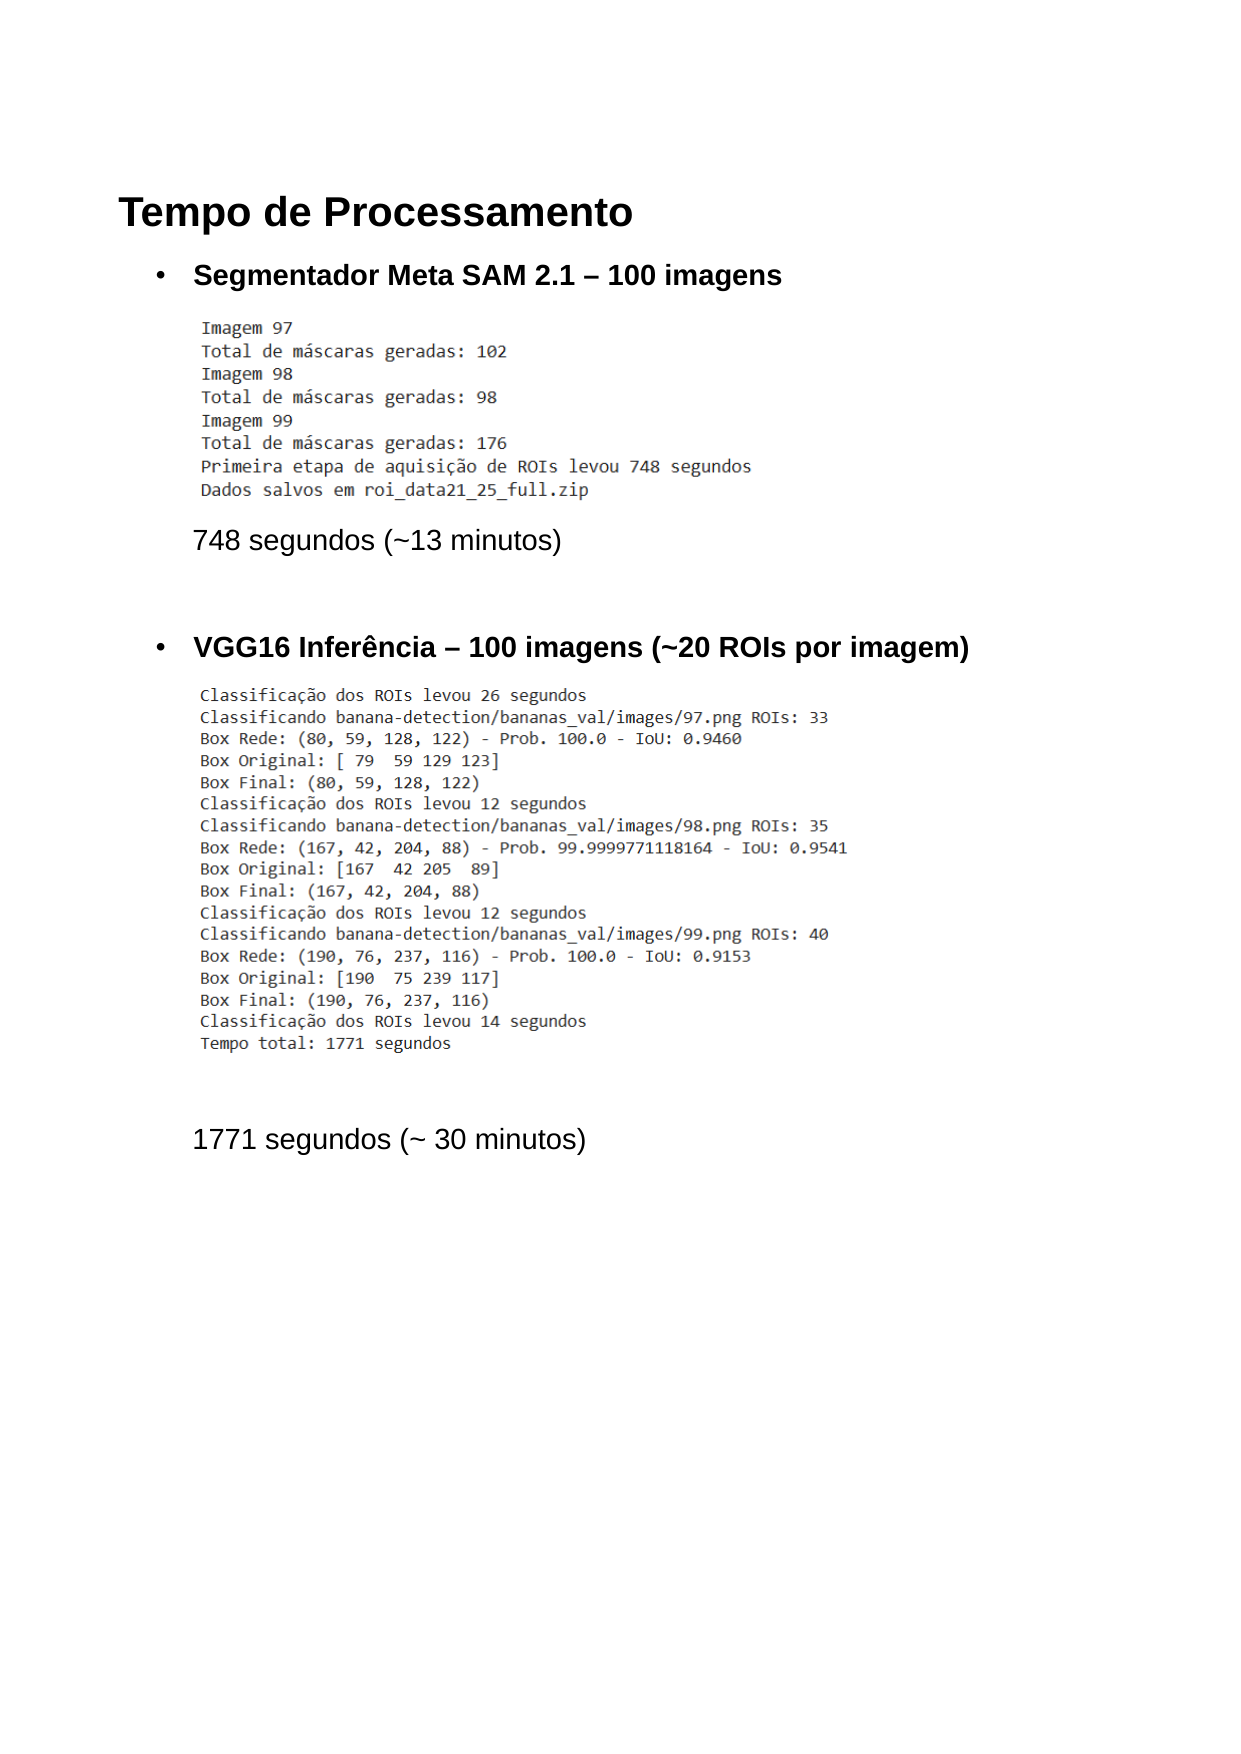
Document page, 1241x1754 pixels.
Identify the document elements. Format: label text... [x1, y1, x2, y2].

list Segmentador Meta SAM 2.1 – 100 imagens [156, 257, 1122, 291]
list VGG16 Inferência – 100 imagens (~20 ROIs por imagem) [156, 629, 1122, 663]
picture [175, 684, 871, 1074]
text Tempo de Processamento [118, 188, 1122, 236]
text 1771 segundos (~ 30 minutos) [118, 1122, 1122, 1156]
picture [167, 320, 783, 513]
text 748 segundos (~13 minutos) [118, 523, 1122, 557]
